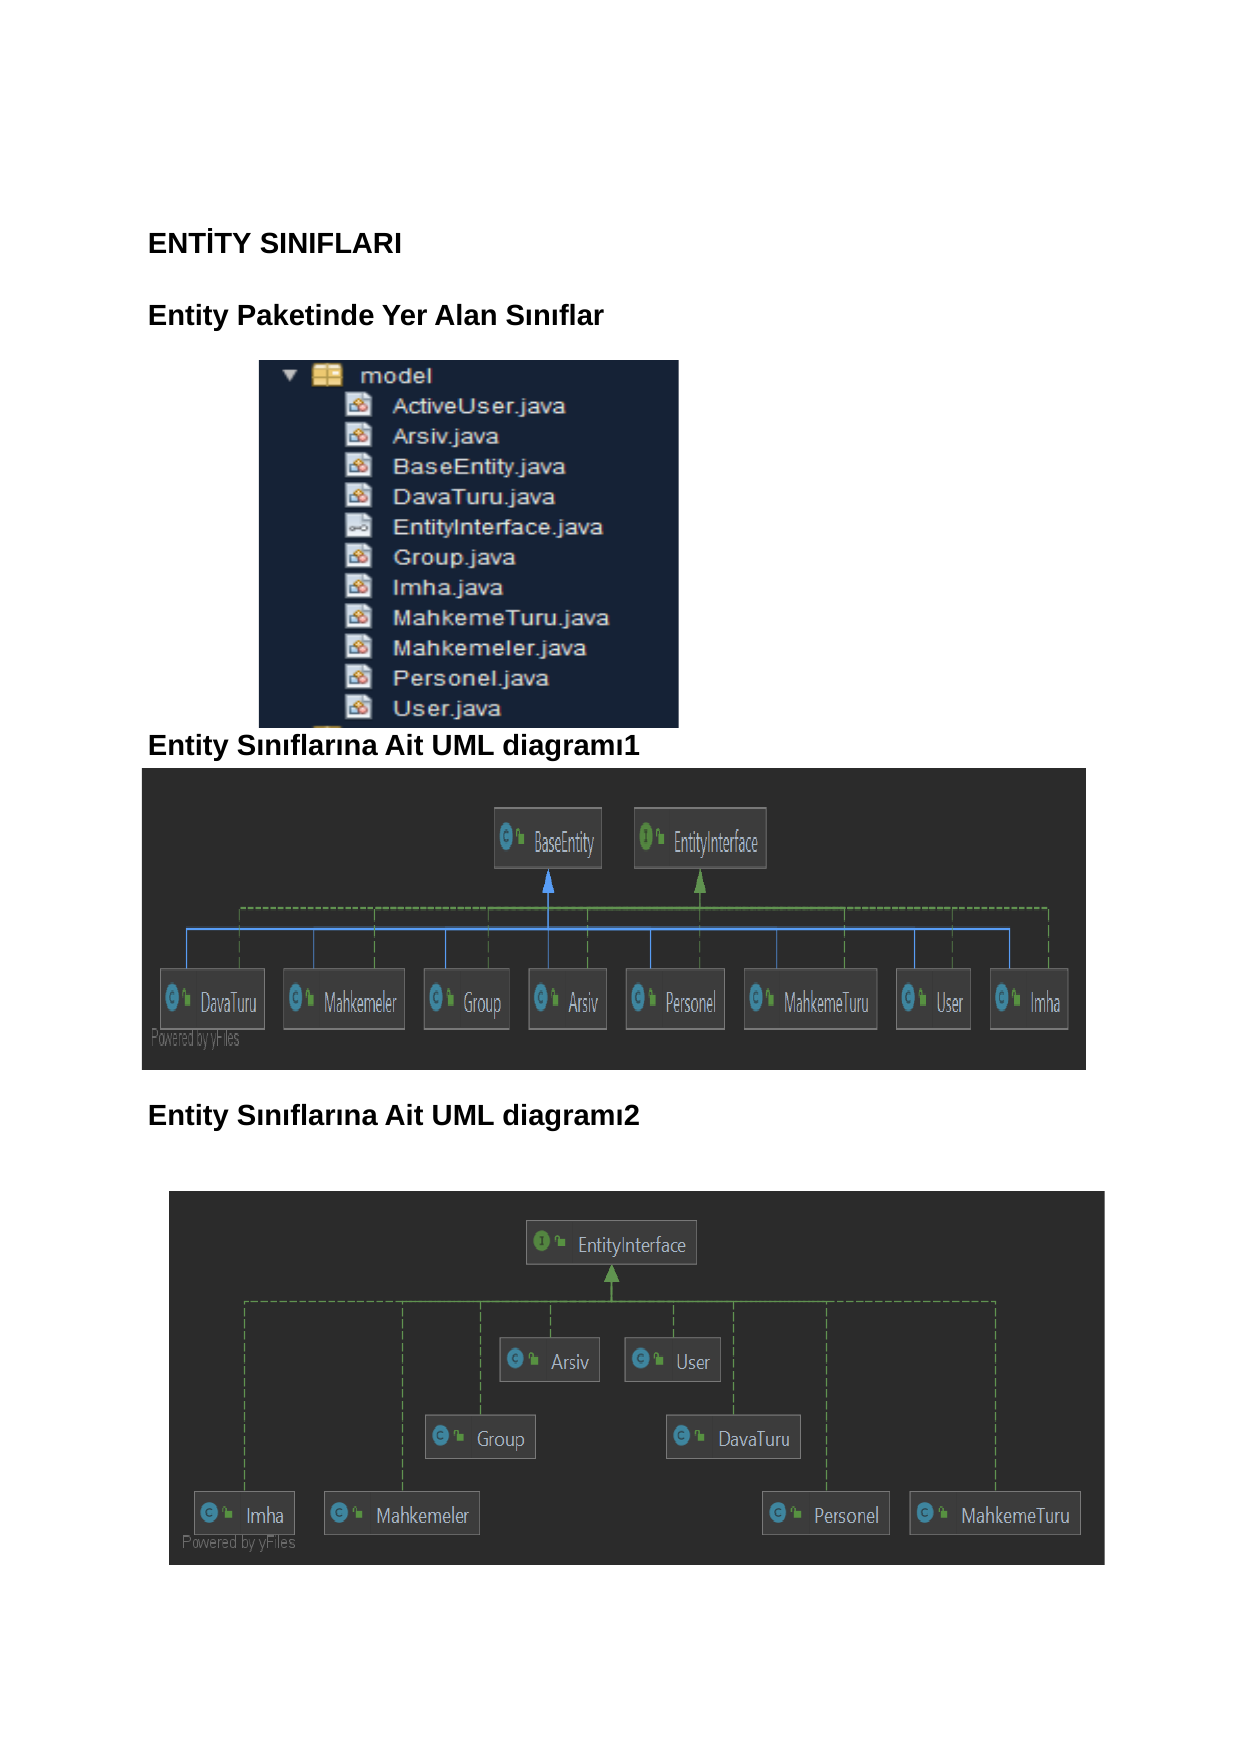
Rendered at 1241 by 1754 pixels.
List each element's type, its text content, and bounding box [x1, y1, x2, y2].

subtitle Entity Sınıflarına Ait UML diagramı1 [148, 344, 1093, 761]
subtitle ENTİTY SINIFLARI [148, 226, 1093, 260]
subtitle Entity Paketinde Yer Alan Sınıflar [148, 298, 1093, 331]
subtitle Entity Sınıflarına Ait UML diagramı2 [148, 1098, 1093, 1131]
